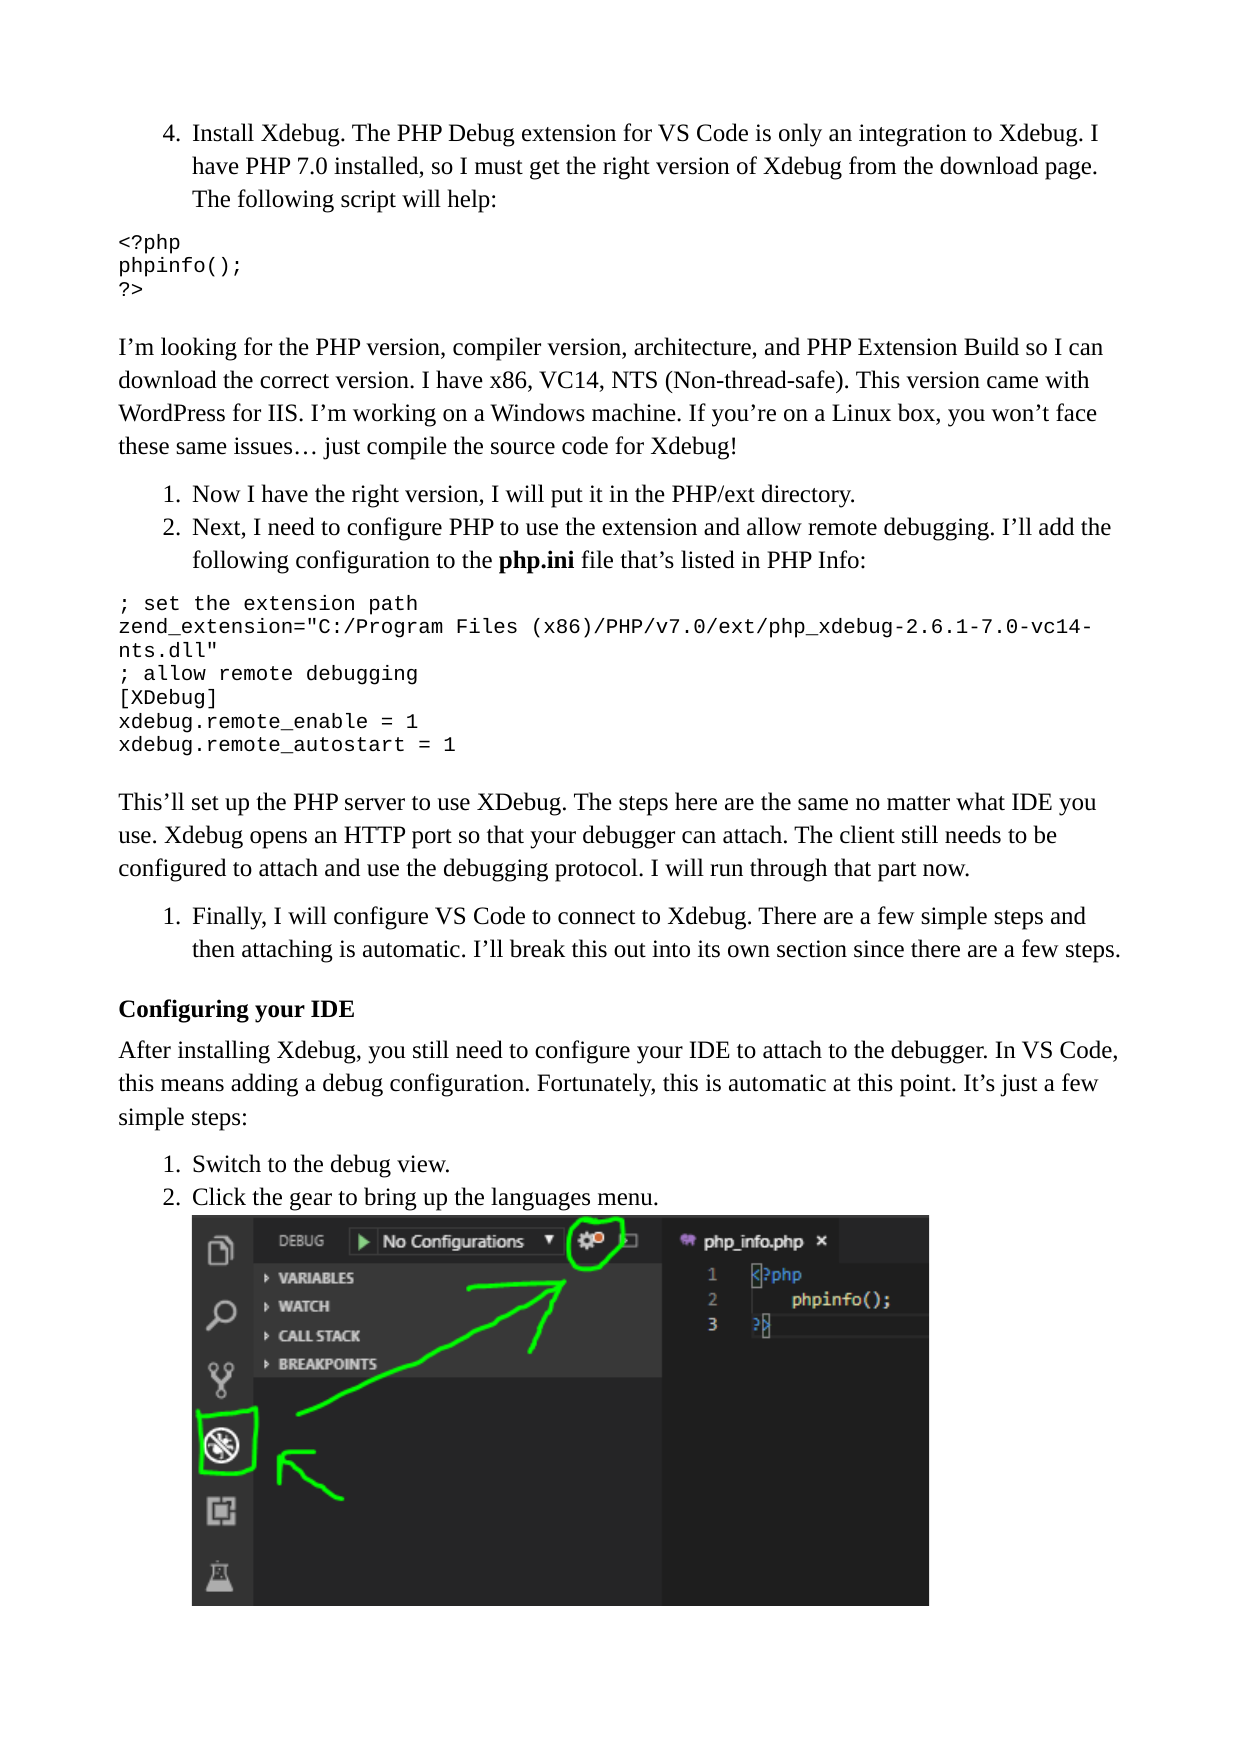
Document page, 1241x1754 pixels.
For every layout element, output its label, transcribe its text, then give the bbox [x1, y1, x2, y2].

list Finally, I will configure VS Code to connect to Xdebug. There are a few simple steps and then attaching is automatic. I’ll break this out into its own section since there are a few steps. [162, 901, 1122, 963]
list Switch to the debug view. [162, 1149, 1122, 1178]
text zend_extension="C:/Program Files (x86)/PHP/v7.0/ext/php_xdebug-2.6.1-7.0-vc14-nts.dll" [118, 616, 1122, 663]
text ?> [118, 279, 1122, 303]
text [XDebug] [118, 687, 1122, 711]
list Click the gear to bring up the languages menu. [162, 1182, 1122, 1606]
text This’ll set up the PHP server to use XDebug. The steps here are the same no matter what IDE you use. Xdebug opens an HTTP port so that your debugger can attach. The client still needs to be configured to attach and use the debugging protocol. I will run through that part now. [118, 787, 1122, 882]
text xdebug.remote_enable = 1 [118, 711, 1122, 734]
text xdebug.remote_autostart = 1 [118, 734, 1122, 758]
text After installing Xdebug, you still need to configure your IDE to attach to the debugger. In VS Code, this means adding a debug configuration. Fortunately, this is automatic at this point. It’s just a few simple steps: [118, 1036, 1122, 1130]
text ; set the extension path [118, 592, 1122, 616]
text I’m looking for the PHP version, compiler version, architecture, and PHP Extension Build so I can download the correct version. I have x86, VC14, NTS (Non-thread-safe). This version came with WordPress for IIS. I’m working on a Windows machine. If you’re on a Linux box, you won’t face these same issues… just compile the source code for Xdebug! [118, 332, 1122, 460]
list Next, I need to configure PHP to use the extension and allow remote debugging. I’ll add the following configuration to the php.ini file that’s listed in PHP Info: [162, 512, 1122, 574]
list Install Xdebug. The PHP Debug extension for VS Code is only an integration to Xdebug. I have PHP 7.0 installed, so I must get the right version of Xdebug from the download page. The following script will help: [162, 118, 1122, 213]
text ; allow remote debugging [118, 663, 1122, 687]
text <?php [118, 232, 1122, 255]
text phpinfo(); [118, 255, 1122, 279]
subtitle Configuring your IDE [118, 994, 1122, 1023]
list Now I have the right version, I will put it in the PHP/ext directory. [162, 479, 1122, 508]
picture [191, 1215, 930, 1606]
